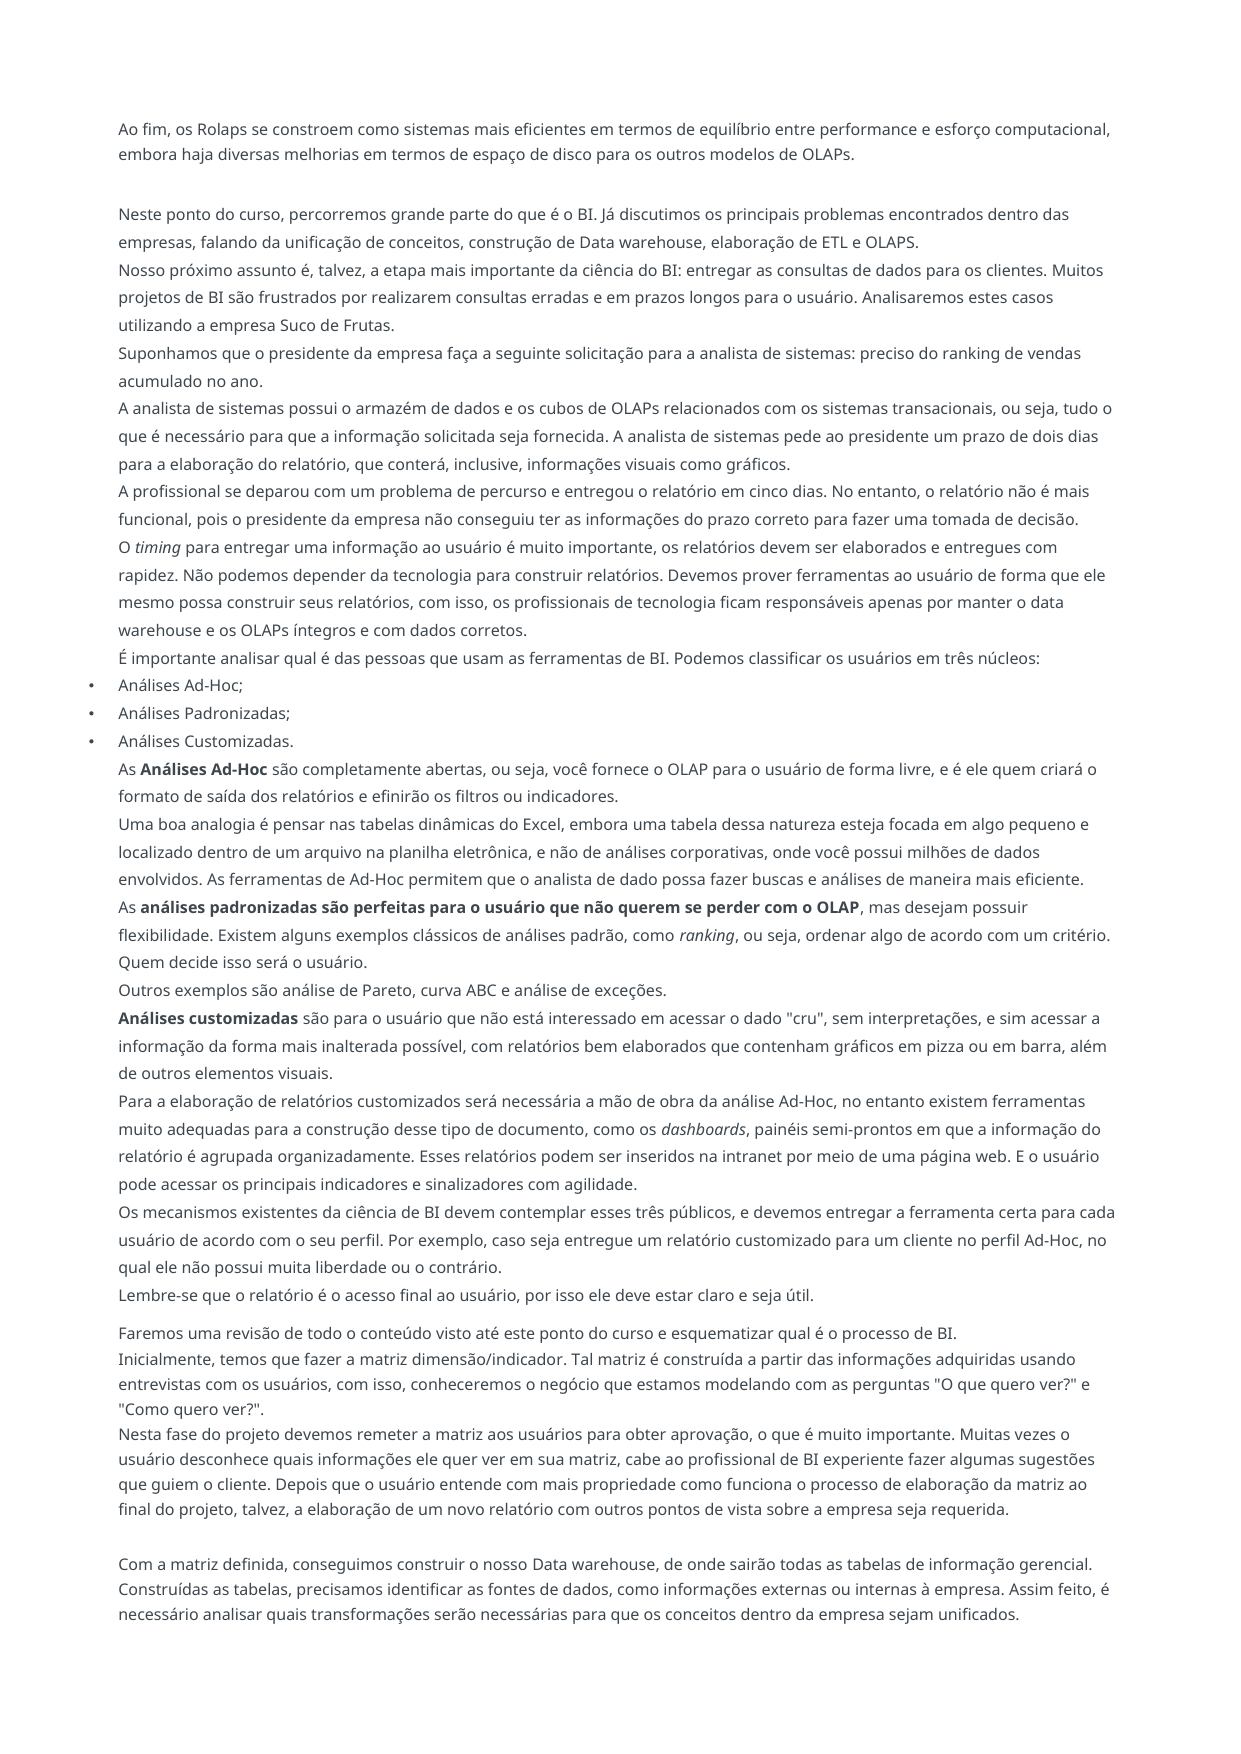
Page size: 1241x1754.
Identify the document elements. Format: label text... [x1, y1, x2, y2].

text Para a elaboração de relatórios customizados será necessária a mão de obra da análise Ad-Hoc, no entanto existem ferramentas muito adequadas para a construção desse tipo de documento, como os dashboards, painéis semi-prontos em que a informação do relatório é agrupada organizadamente. Esses relatórios podem ser inseridos na intranet por meio de uma página web. E o usuário pode acessar os principais indicadores e sinalizadores com agilidade. [118, 1084, 1122, 1195]
text Construídas as tabelas, precisamos identificar as fontes de dados, como informações externas ou internas à empresa. Assim feito, é necessário analisar quais transformações serão necessárias para que os conceitos dentro da empresa sejam unificados. [118, 1578, 1122, 1625]
text Faremos uma revisão de todo o conteúdo visto até este ponto do curso e esquematizar qual é o processo de BI. [118, 1323, 1122, 1344]
text Os mecanismos existentes da ciência de BI devem contemplar esses três públicos, e devemos entregar a ferramenta certa para cada usuário de acordo com o seu perfil. Por exemplo, caso seja entregue um relatório customizado para um cliente no perfil Ad-Hoc, no qual ele não possui muita liberdade ou o contrário. [118, 1195, 1122, 1278]
text Com a matriz definida, conseguimos construir o nosso Data warehouse, de onde sairão todas as tabelas de informação gerencial. [118, 1553, 1122, 1575]
list Análises Customizadas. [118, 724, 1122, 752]
text Neste ponto do curso, percorremos grande parte do que é o BI. Já discutimos os principais problemas encontrados dentro das empresas, falando da unificação de conceitos, construção de Data warehouse, elaboração de ETL e OLAPS. [118, 198, 1122, 253]
text O timing para entregar uma informação ao usuário é muito importante, os relatórios devem ser elaborados e entregues com rapidez. Não podemos depender da tecnologia para construir relatórios. Devemos prover ferramentas ao usuário de forma que ele mesmo possa construir seus relatórios, com isso, os profissionais de tecnologia ficam responsáveis apenas por manter o data warehouse e os OLAPs íntegros e com dados corretos. [118, 530, 1122, 641]
text A profissional se deparou com um problema de percurso e entregou o relatório em cinco dias. No entanto, o relatório não é mais funcional, pois o presidente da empresa não conseguiu ter as informações do prazo correto para fazer uma tomada de decisão. [118, 475, 1122, 530]
text Outros exemplos são análise de Pareto, curva ABC e análise de exceções. [118, 974, 1122, 1001]
text Inicialmente, temos que fazer a matriz dimensão/indicador. Tal matriz é construída a partir das informações adquiridas usando entrevistas com os usuários, com isso, conheceremos o negócio que estamos modelando com as perguntas "O que quero ver?" e "Como quero ver?". [118, 1348, 1122, 1420]
text Suponhamos que o presidente da empresa faça a seguinte solicitação para a analista de sistemas: preciso do ranking de vendas acumulado no ano. [118, 336, 1122, 392]
list Análises Padronizadas; [118, 697, 1122, 724]
text Nosso próximo assunto é, talvez, a etapa mais importante da ciência do BI: entregar as consultas de dados para os clientes. Muitos projetos de BI são frustrados por realizarem consultas erradas e em prazos longos para o usuário. Analisaremos estes casos utilizando a empresa Suco de Frutas. [118, 253, 1122, 336]
text As Análises Ad-Hoc são completamente abertas, ou seja, você fornece o OLAP para o usuário de forma livre, e é ele quem criará o formato de saída dos relatórios e efinirão os filtros ou indicadores. [118, 752, 1122, 807]
text Ao fim, os Rolaps se constroem como sistemas mais eficientes em termos de equilíbrio entre performance e esforço computacional, embora haja diversas melhorias em termos de espaço de disco para os outros modelos de OLAPs. [118, 118, 1122, 165]
text A analista de sistemas possui o armazém de dados e os cubos de OLAPs relacionados com os sistemas transacionais, ou seja, tudo o que é necessário para que a informação solicitada seja fornecida. A analista de sistemas pede ao presidente um prazo de dois dias para a elaboração do relatório, que conterá, inclusive, informações visuais como gráficos. [118, 392, 1122, 475]
text É importante analisar qual é das pessoas que usam as ferramentas de BI. Podemos classificar os usuários em três núcleos: [118, 641, 1122, 669]
text As análises padronizadas são perfeitas para o usuário que não querem se perder com o OLAP, mas desejam possuir flexibilidade. Existem alguns exemplos clássicos de análises padrão, como ranking, ou seja, ordenar algo de acordo com um critério. Quem decide isso será o usuário. [118, 891, 1122, 974]
text Análises customizadas são para o usuário que não está interessado em acessar o dado "cru", sem interpretações, e sim acessar a informação da forma mais inalterada possível, com relatórios bem elaborados que contenham gráficos em pizza ou em barra, além de outros elementos visuais. [118, 1001, 1122, 1084]
text Lembre-se que o relatório é o acesso final ao usuário, por isso ele deve estar claro e seja útil. [118, 1278, 1122, 1306]
text Nesta fase do projeto devemos remeter a matriz aos usuários para obter aprovação, o que é muito importante. Muitas vezes o usuário desconhece quais informações ele quer ver em sua matriz, cabe ao profissional de BI experiente fazer algumas sugestões que guiem o cliente. Depois que o usuário entende com mais propriedade como funciona o processo de elaboração da matriz ao final do projeto, talvez, a elaboração de um novo relatório com outros pontos de vista sobre a empresa seja requerida. [118, 1423, 1122, 1520]
list Análises Ad-Hoc; [118, 669, 1122, 697]
text Uma boa analogia é pensar nas tabelas dinâmicas do Excel, embora uma tabela dessa natureza esteja focada em algo pequeno e localizado dentro de um arquivo na planilha eletrônica, e não de análises corporativas, onde você possui milhões de dados envolvidos. As ferramentas de Ad-Hoc permitem que o analista de dado possa fazer buscas e análises de maneira mais eficiente. [118, 807, 1122, 891]
